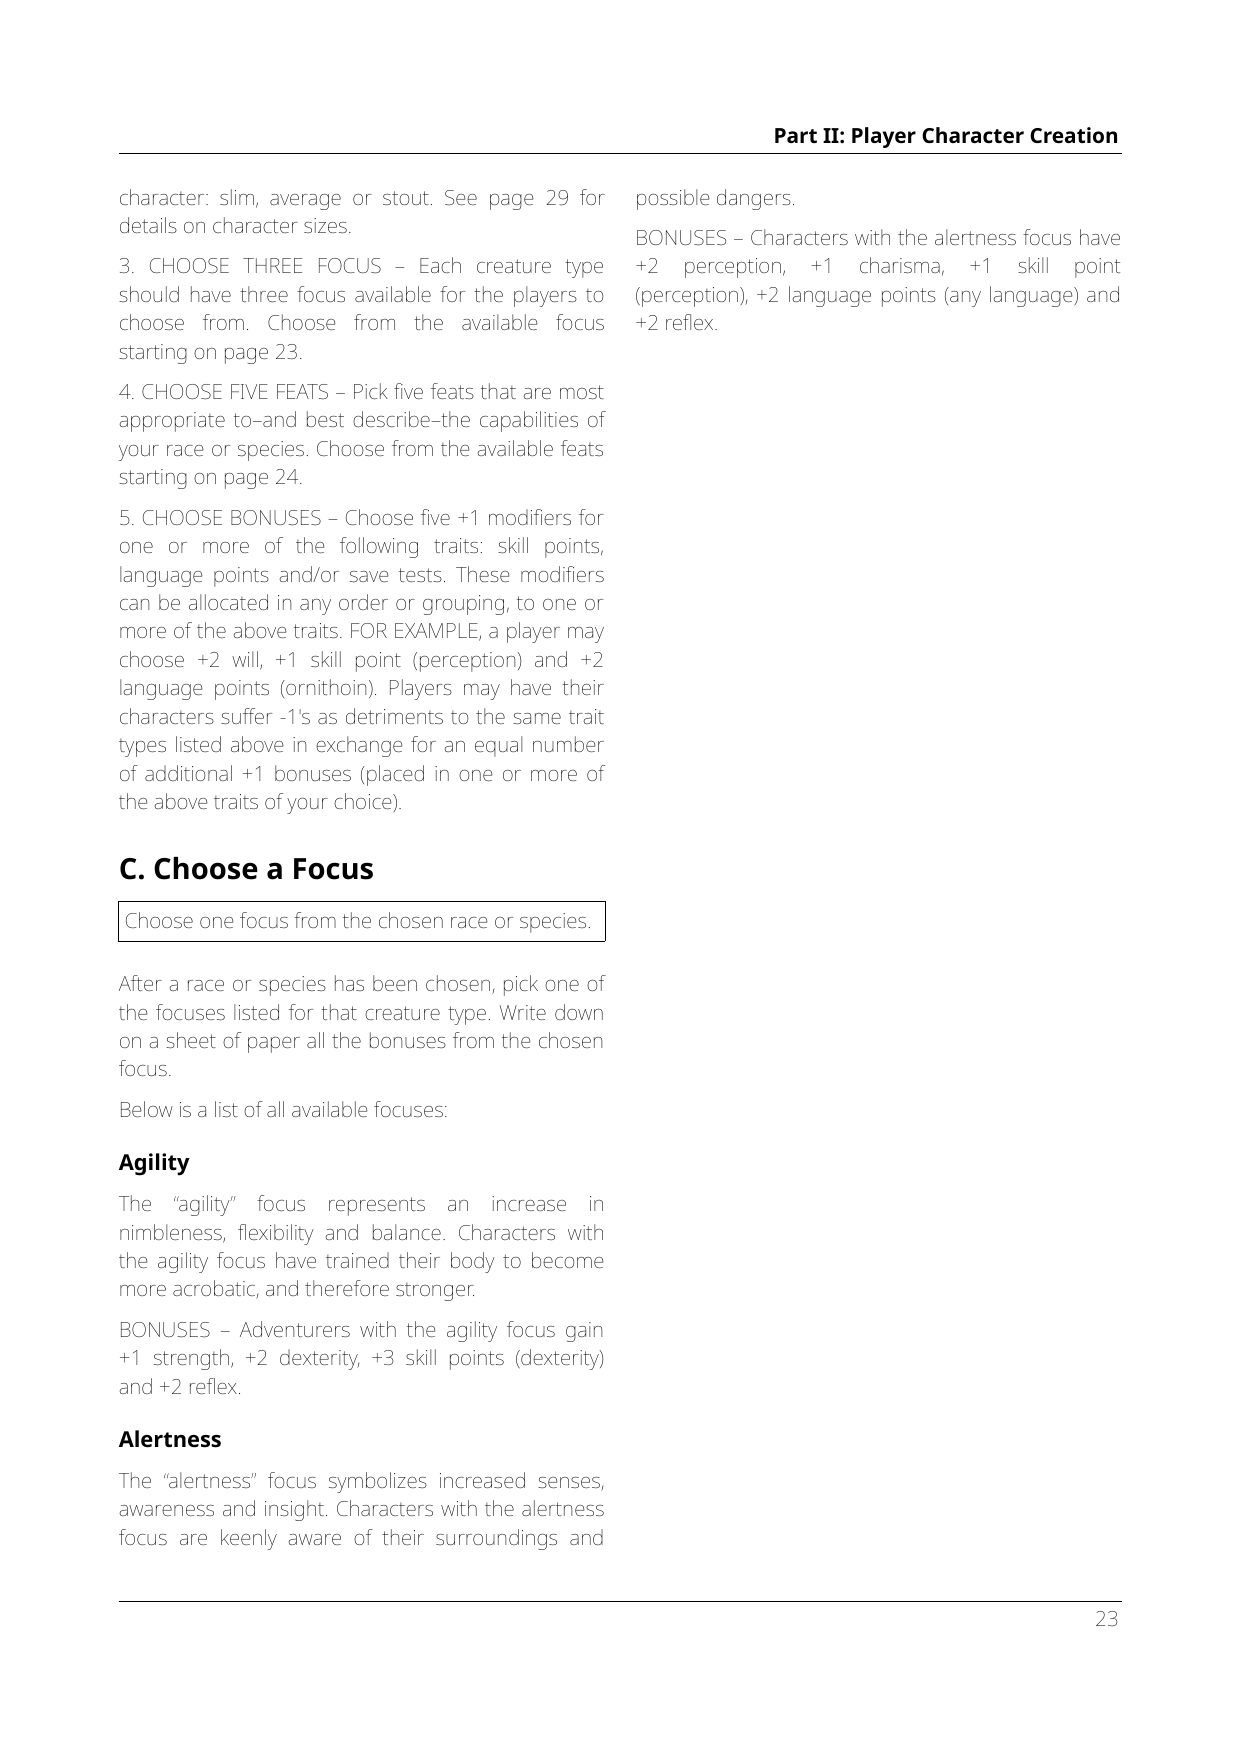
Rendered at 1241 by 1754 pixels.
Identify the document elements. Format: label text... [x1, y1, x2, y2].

text BONUSES – Characters with the alertness focus have +2 perception, +1 charisma, +1 skill point (perception), +2 language points (any language) and +2 reflex. [635, 223, 1122, 337]
text 4. CHOOSE FIVE FEATS – Pick five feats that are most appropriate to–and best describe–the capabilities of your race or species. Choose from the available feats starting on page 17. [118, 377, 605, 491]
text The “alertness” focus symbolizes increased senses, awareness and insight. Characters with the alertness focus are keenly aware of their surroundings and [118, 1466, 605, 1551]
text possible dangers. [635, 183, 1122, 211]
subtitle C. Choose a Focus [118, 848, 605, 888]
text Alertness [118, 1424, 605, 1454]
text Agility [118, 1147, 605, 1177]
text After a race or species has been chosen, pick one of the focuses listed for that creature type. Write down on a sheet of paper all the bonuses from the chosen focus. [118, 969, 605, 1083]
text Below is a list of all available focuses: [118, 1095, 605, 1123]
text 5. CHOOSE BONUSES – Choose five +1 modifiers for one or more of the following traits: skill points, language points and/or save tests. These modifiers can be allocated in any order or grouping, to one or more of the above traits. FOR EXAMPLE, a player may choose +2 will, +1 skill point (perception) and +2 language points (ornithoin). Players may have their characters suffer -1's as detriments to the same trait types listed above in exchange for an equal number of additional +1 bonuses (placed in one or more of the above traits of your choice). [118, 503, 605, 816]
table_header Choose one focus from the chosen race or species. [119, 902, 605, 941]
text 3. CHOOSE THREE FOCUS – Each creature type should have three focus available for the players to choose from. Choose from the available focus starting on page 16. [118, 251, 605, 365]
text BONUSES – Adventurers with the agility focus gain +1 strength, +2 dexterity, +3 skill points (dexterity) and +2 reflex. [118, 1315, 605, 1400]
text 2. DETERMINE YOUR CREATURE'S SIZE – Most creatures should be one of three sizes: small, medium or large. Each size can have one of three body types, which represent the girth of the character: slim, average or stout. See page 21 for details on character sizes. [118, 183, 605, 239]
text The “agility” focus represents an increase in nimbleness, flexibility and balance. Characters with the agility focus have trained their body to become more acrobatic, and therefore stronger. [118, 1189, 605, 1303]
